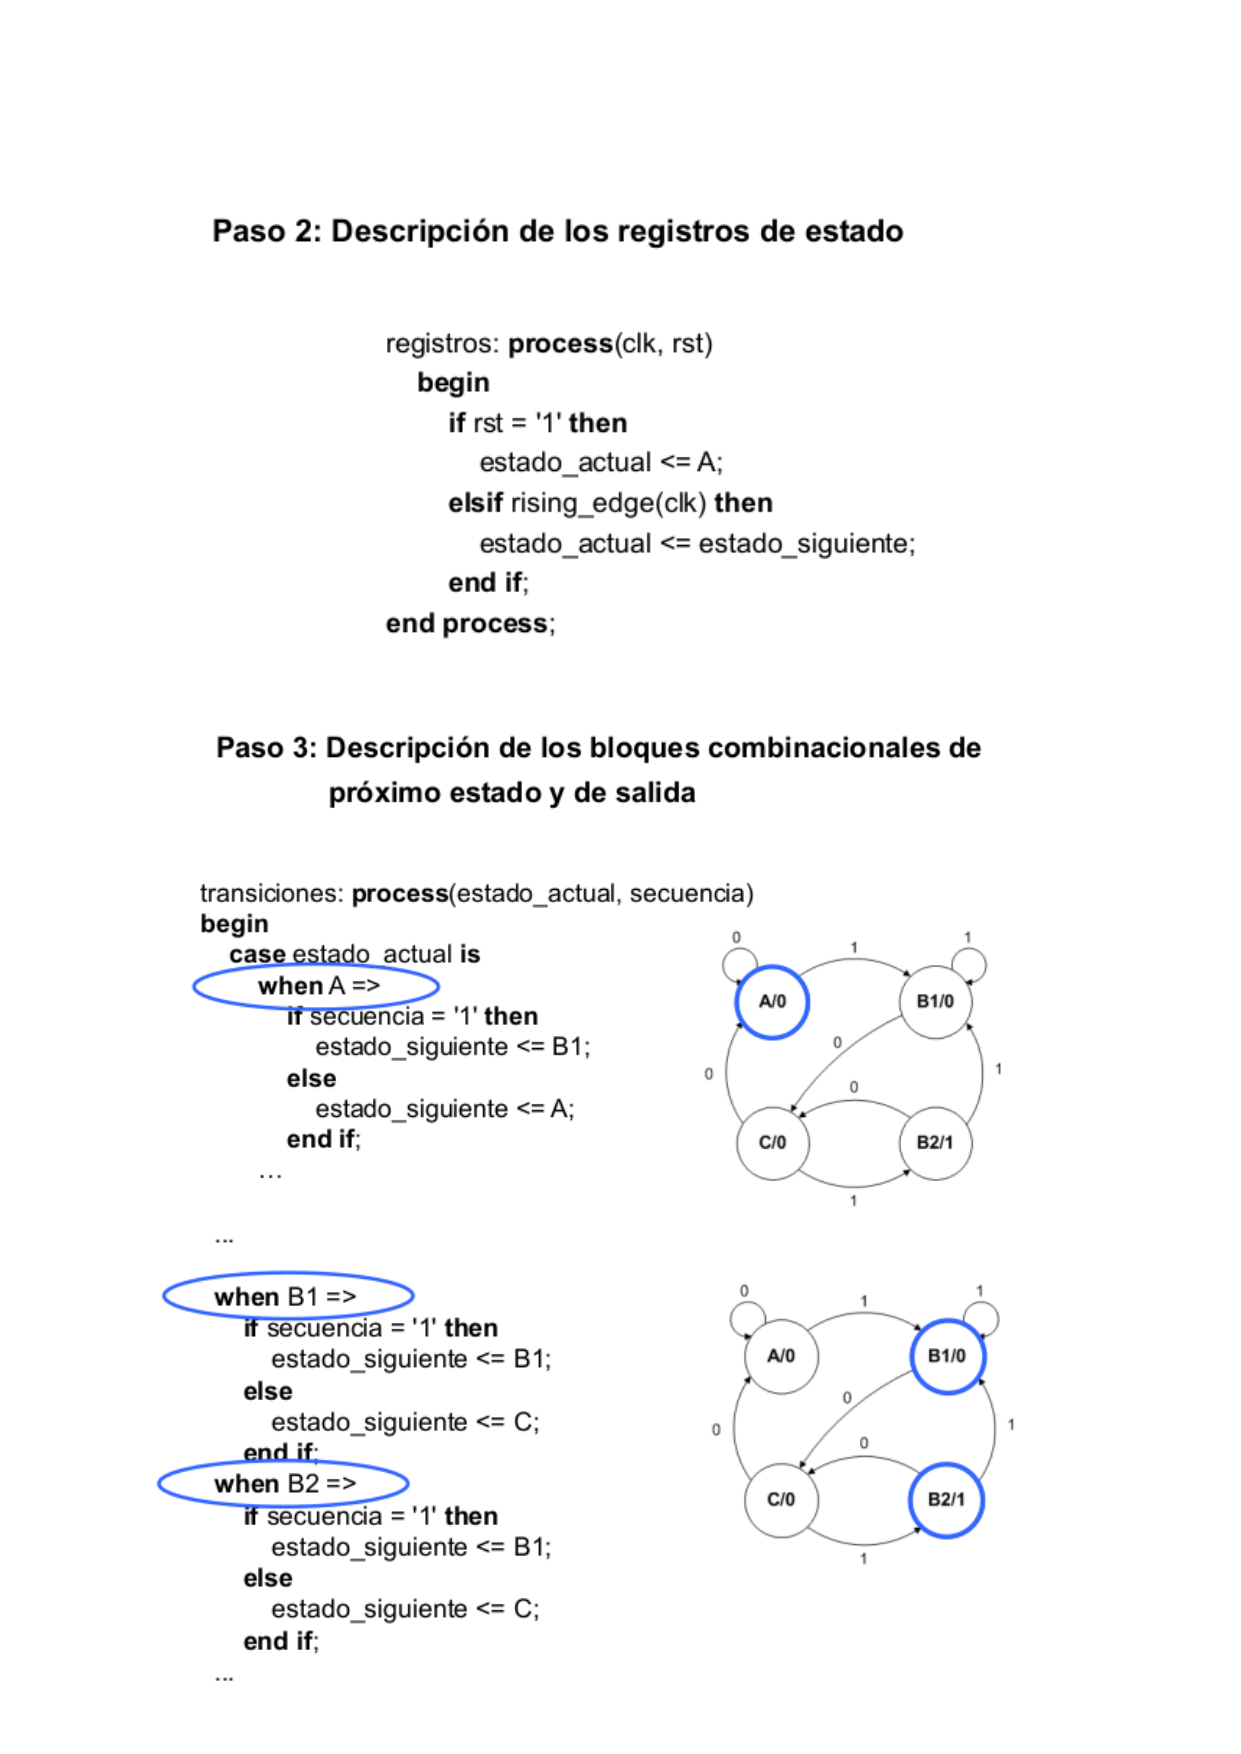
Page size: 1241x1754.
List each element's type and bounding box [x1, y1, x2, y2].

picture [138, 1225, 1066, 1700]
picture [186, 731, 1054, 1207]
picture [203, 212, 1037, 692]
